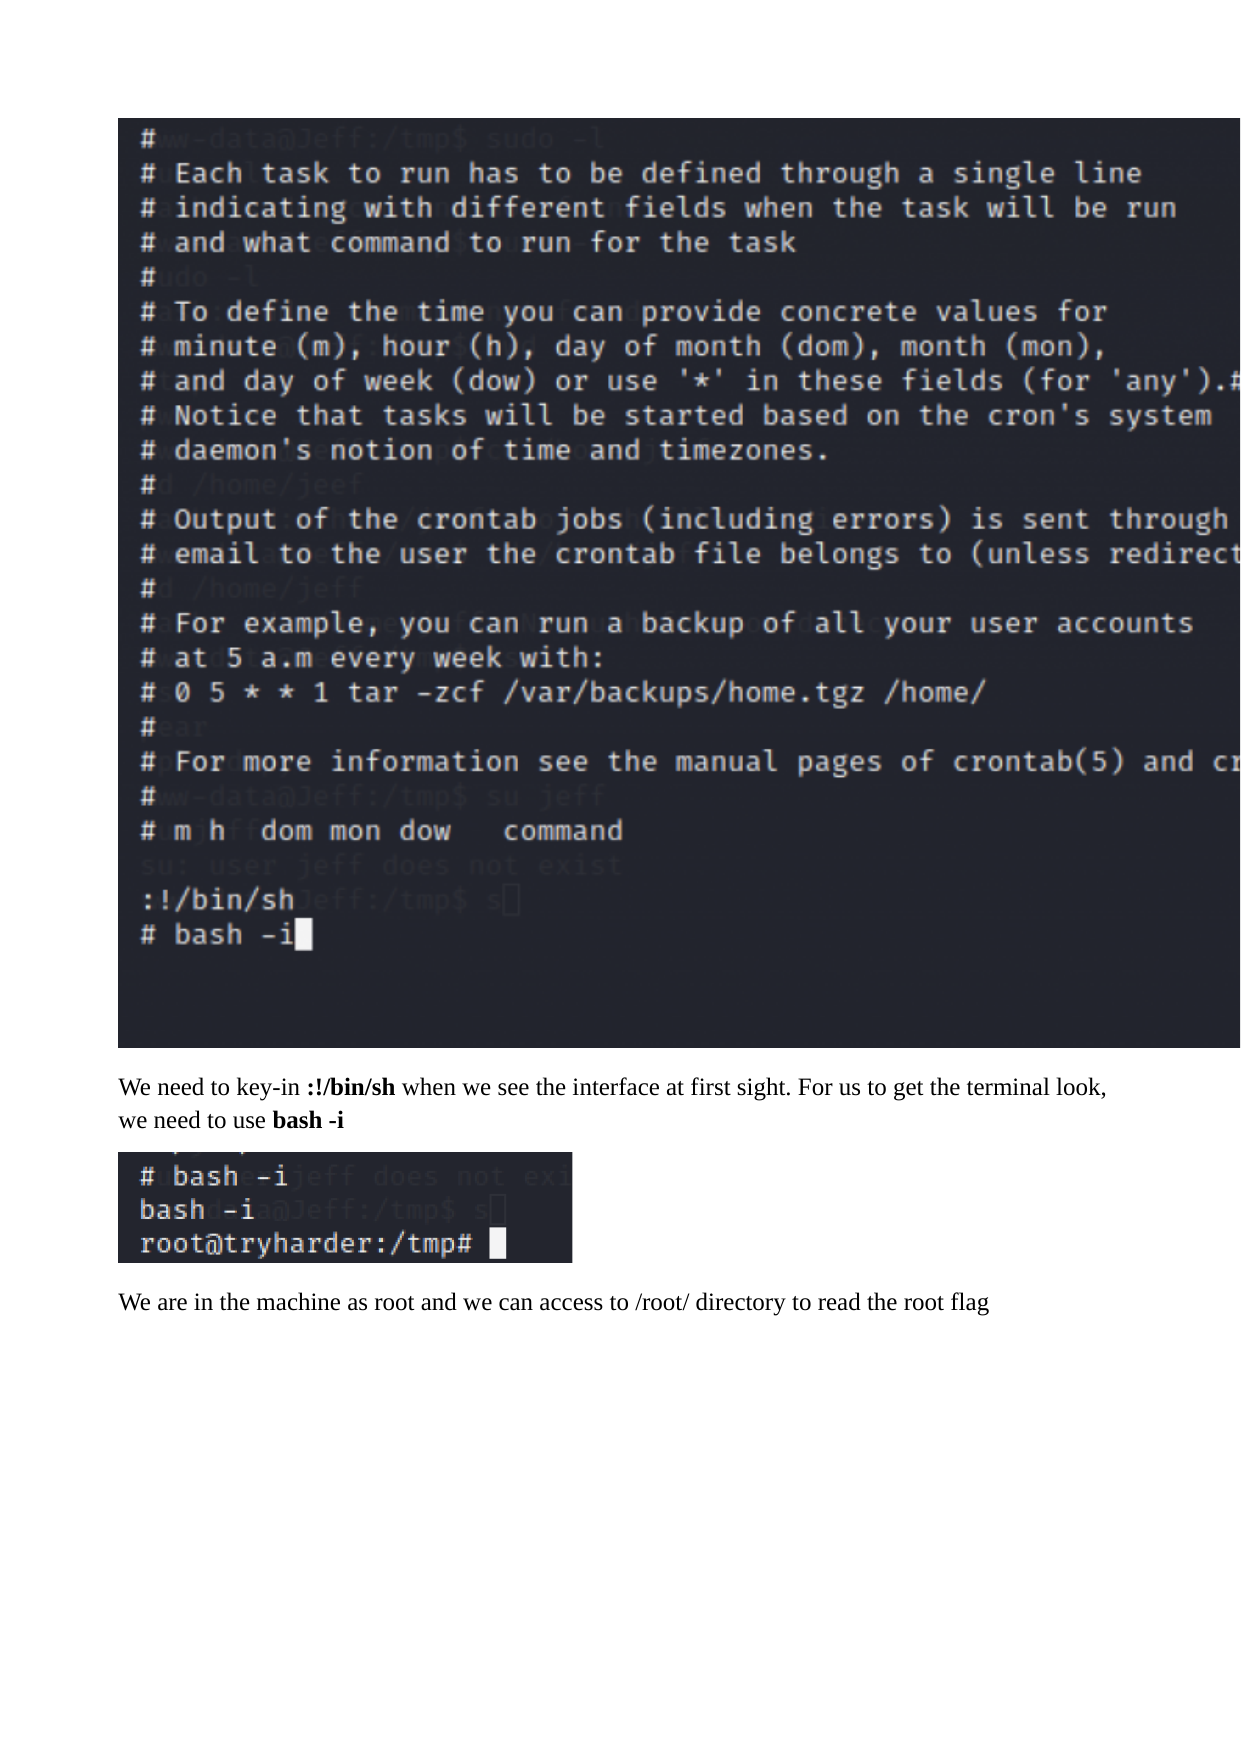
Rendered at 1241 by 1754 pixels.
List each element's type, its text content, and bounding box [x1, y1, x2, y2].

picture [118, 1152, 573, 1263]
text We are in the machine as root and we can access to /root/ directory to read the root flag [118, 1287, 1122, 1316]
picture [118, 118, 1241, 1048]
text We need to key-in :!/bin/sh when we see the interface at first sight. For us to get the terminal look, we need to use bash -i [118, 1072, 1122, 1134]
